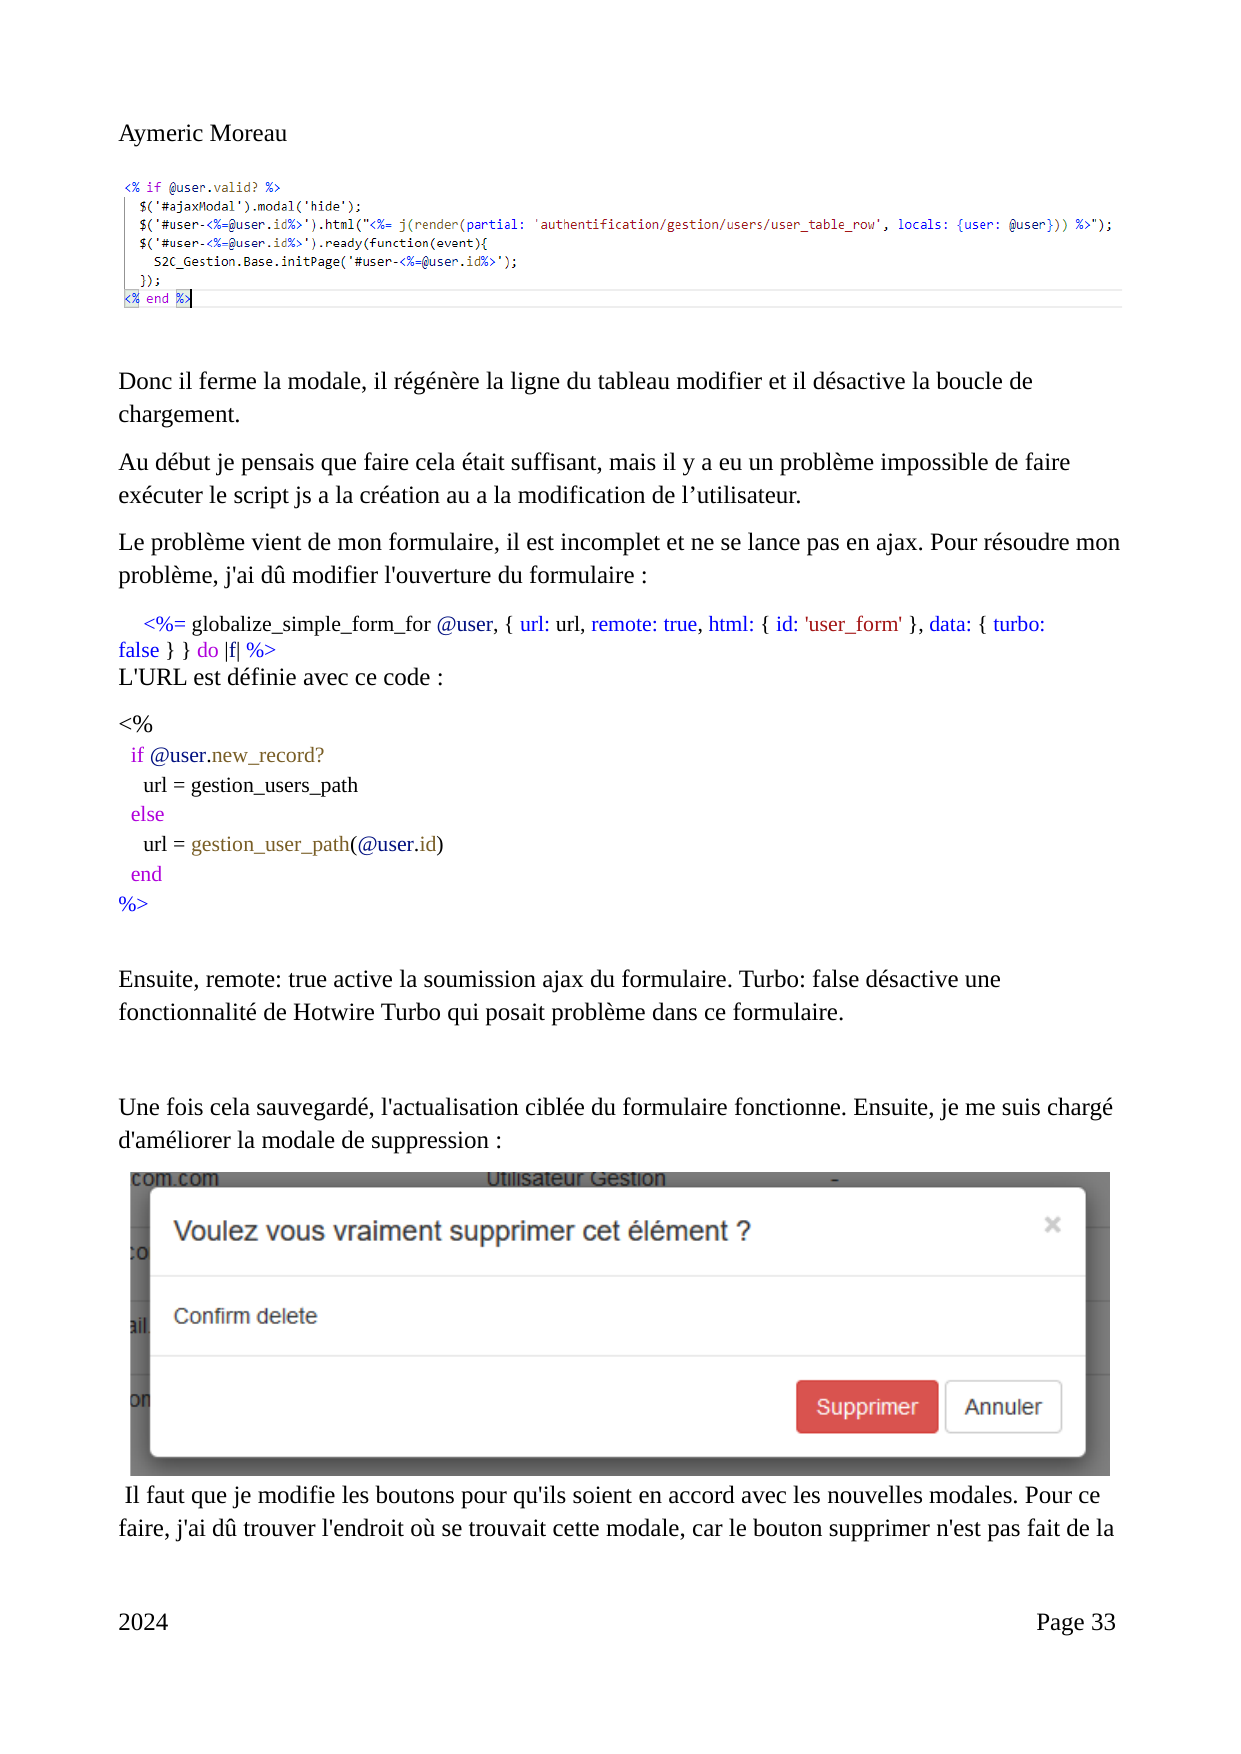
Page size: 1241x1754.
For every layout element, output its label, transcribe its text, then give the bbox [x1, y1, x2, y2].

text url = gestion_users_path [118, 768, 1122, 798]
text if @user.new_record? [118, 738, 1122, 768]
picture [118, 176, 1123, 315]
picture [130, 1172, 1110, 1476]
text Le problème vient de mon formulaire, il est incomplet et ne se lance pas en ajax. Pour résoudre mon problème, j'ai dû modifier l'ouverture du formulaire : [118, 527, 1122, 589]
text else [118, 798, 1122, 827]
text end [118, 857, 1122, 887]
text Une fois cela sauvegardé, l'actualisation ciblée du formulaire fonctionne. Ensuite, je me suis chargé d'améliorer la modale de suppression : [118, 1092, 1122, 1154]
text Au début je pensais que faire cela était suffisant, mais il y a eu un problème impossible de faire exécuter le script js a la création au a la modification de l’utilisateur. [118, 447, 1122, 508]
text <%= globalize_simple_form_for @user, { url: url, remote: true, html: { id: 'user_form' }, data: { turbo: false } } do |f| %> [118, 608, 1122, 662]
text L'URL est définie avec ce code : [118, 662, 1122, 691]
text %> [118, 887, 1122, 916]
text <% [118, 709, 1122, 738]
text url = gestion_user_path(@user.id) [118, 827, 1122, 857]
text Il faut que je modifie les boutons pour qu'ils soient en accord avec les nouvelles modales. Pour ce faire, j'ai dû trouver l'endroit où se trouvait cette modale, car le bouton supprimer n'est pas fait de la [118, 1173, 1122, 1542]
text Ensuite, remote: true active la soumission ajax du formulaire. Turbo: false désactive une fonctionnalité de Hotwire Turbo qui posait problème dans ce formulaire. [118, 964, 1122, 1026]
text Donc il ferme la modale, il régénère la ligne du tableau modifier et il désactive la boucle de chargement. [118, 366, 1122, 428]
